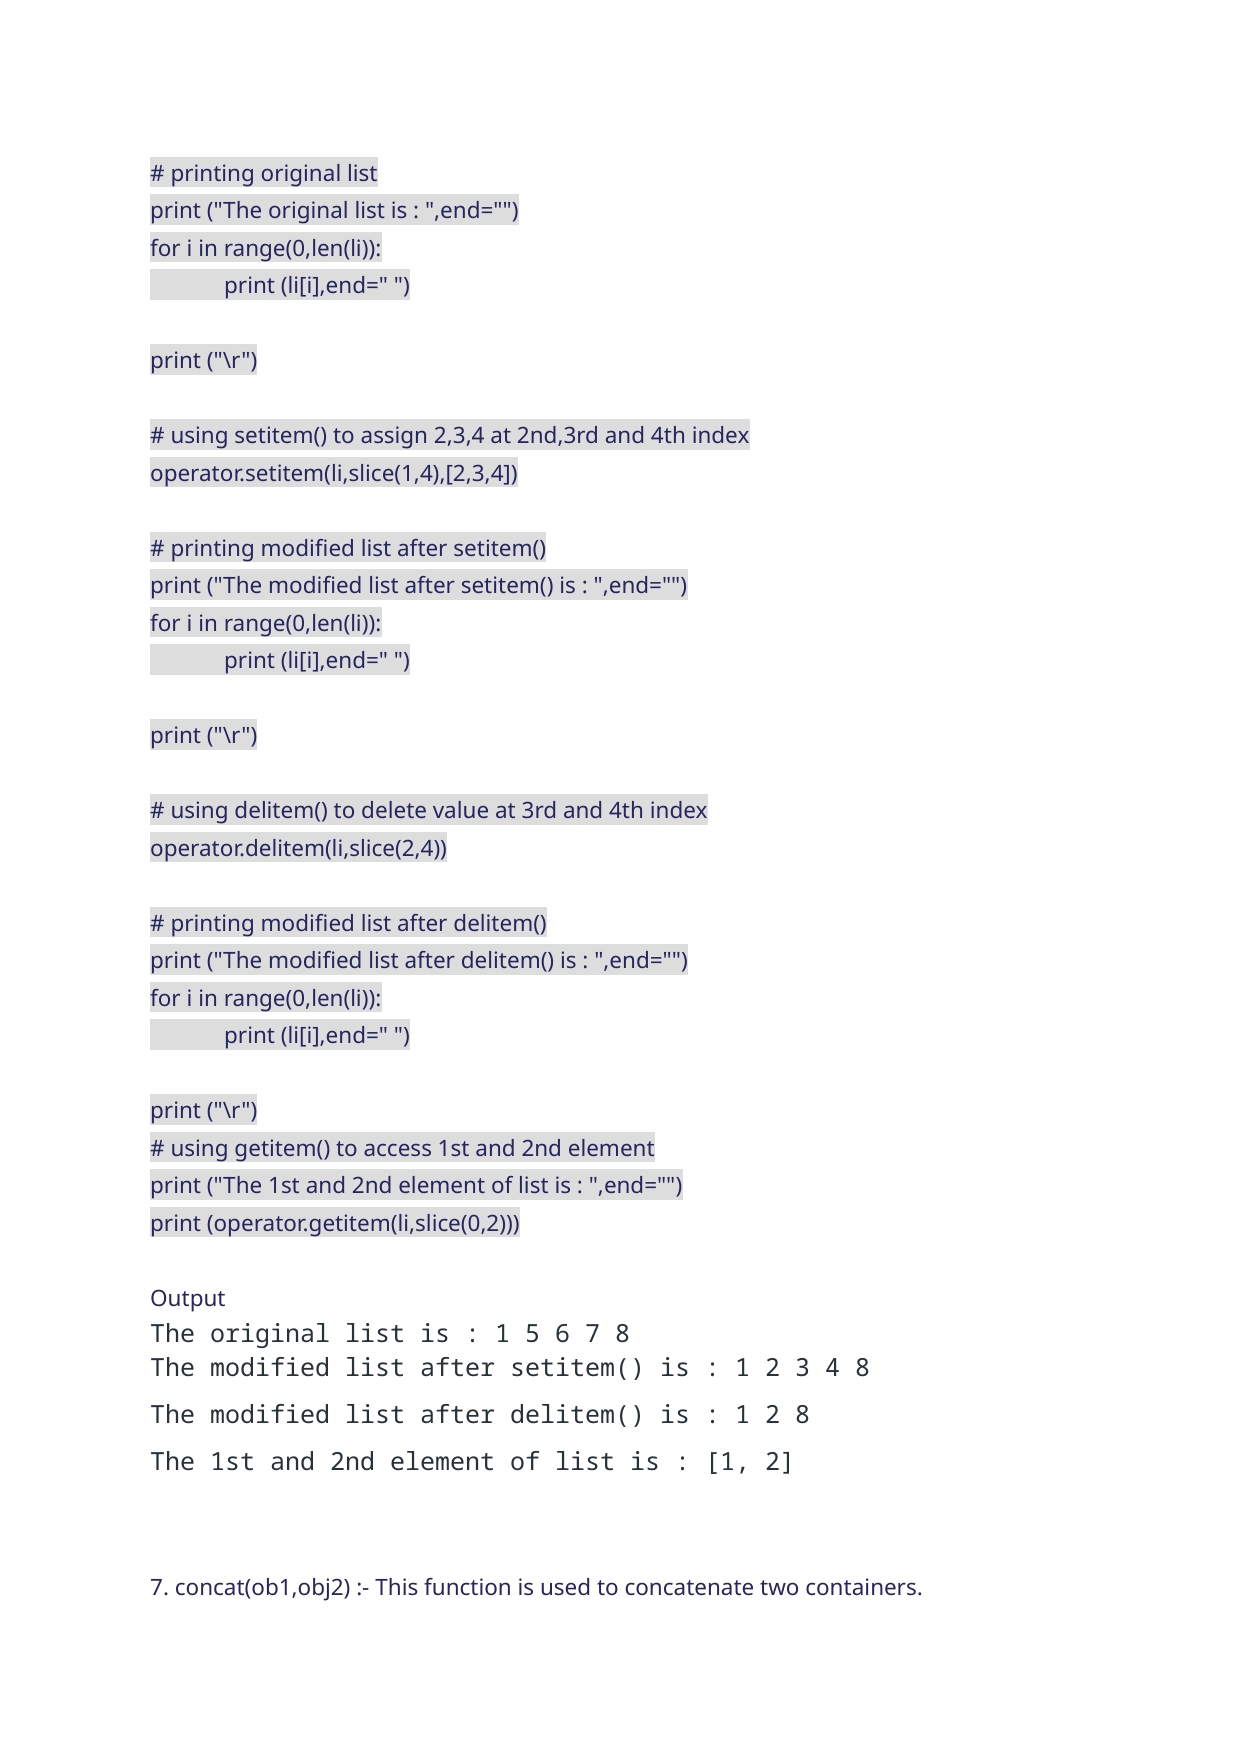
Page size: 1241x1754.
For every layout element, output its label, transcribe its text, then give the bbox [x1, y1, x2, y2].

text print (operator.getitem(li,slice(0,2))) [150, 1200, 1053, 1237]
text print ("The original list is : ",end="") [150, 187, 1053, 225]
text # using getitem() to access 1st and 2nd element [150, 1125, 1053, 1162]
text print ("The modified list after delitem() is : ",end="") [150, 937, 1053, 975]
text print ("\r") [150, 337, 1053, 375]
text # printing modified list after setitem() [150, 525, 1053, 562]
text operator.setitem(li,slice(1,4),[2,3,4]) [150, 450, 1053, 487]
text Output [150, 1275, 1053, 1312]
text for i in range(0,len(li)): [150, 975, 1053, 1012]
text print ("The modified list after setitem() is : ",end="") [150, 562, 1053, 600]
text # using setitem() to assign 2,3,4 at 2nd,3rd and 4th index [150, 412, 1053, 450]
text # printing modified list after delitem() [150, 900, 1053, 937]
text print (li[i],end=" ") [150, 1012, 1053, 1050]
text print (li[i],end=" ") [150, 262, 1053, 300]
text The modified list after setitem() is : 1 2 3 4 8 [150, 1350, 1053, 1384]
text for i in range(0,len(li)): [150, 225, 1053, 262]
text print (li[i],end=" ") [150, 637, 1053, 675]
text print ("\r") [150, 1087, 1053, 1125]
text The original list is : 1 5 6 7 8 [150, 1312, 1053, 1350]
text # using delitem() to delete value at 3rd and 4th index [150, 787, 1053, 825]
text operator.delitem(li,slice(2,4)) [150, 825, 1053, 862]
text The 1st and 2nd element of list is : [1, 2] [150, 1443, 1053, 1477]
text # printing original list [150, 150, 1053, 187]
text for i in range(0,len(li)): [150, 600, 1053, 637]
text The modified list after delitem() is : 1 2 8 [150, 1397, 1053, 1431]
text print ("\r") [150, 712, 1053, 750]
text print ("The 1st and 2nd element of list is : ",end="") [150, 1162, 1053, 1200]
text 7. concat(ob1,obj2) :- This function is used to concatenate two containers. [150, 1565, 1053, 1602]
